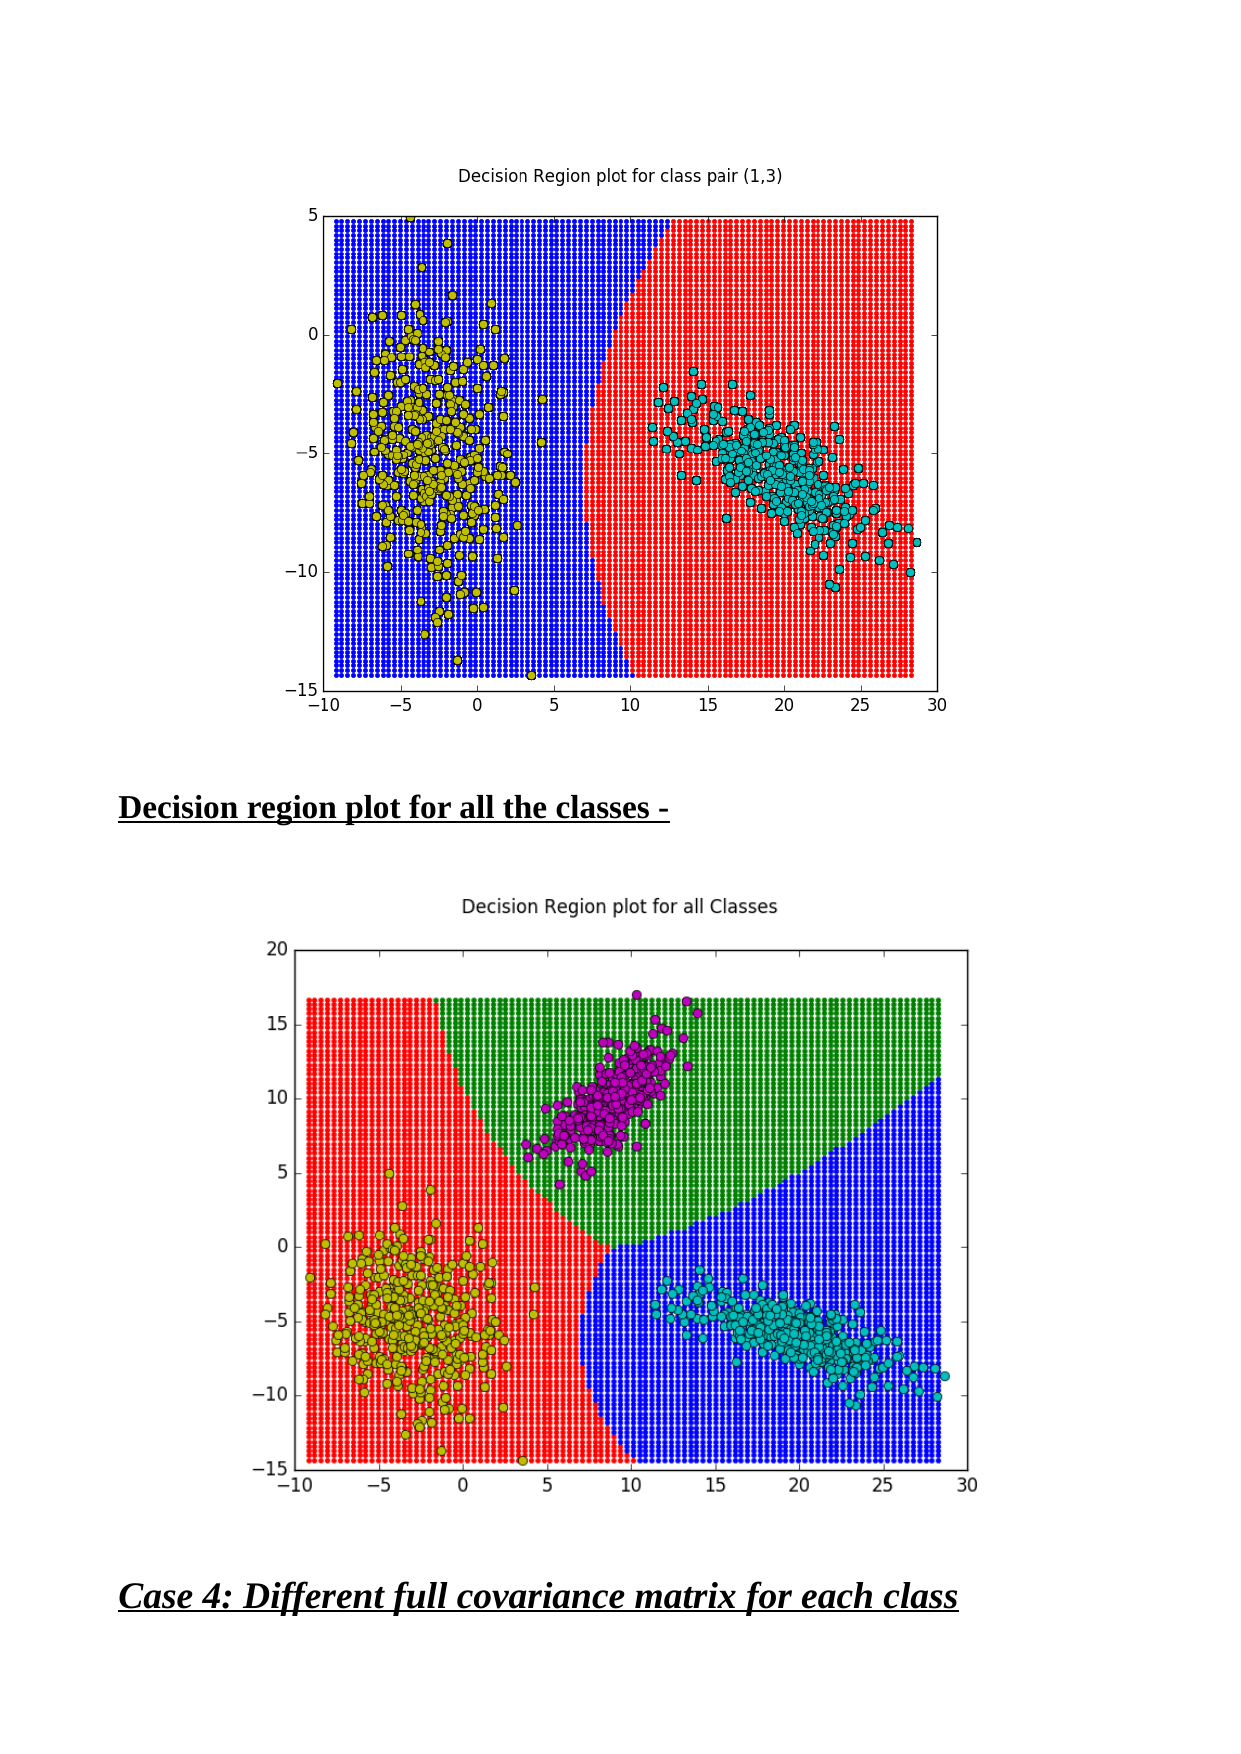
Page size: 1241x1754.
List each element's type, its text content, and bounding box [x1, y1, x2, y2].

text Decision region plot for all the classes - [118, 788, 1122, 826]
picture [187, 885, 1054, 1535]
picture [224, 156, 1016, 750]
text Case 4: Different full covariance matrix for each class [118, 1573, 1122, 1616]
